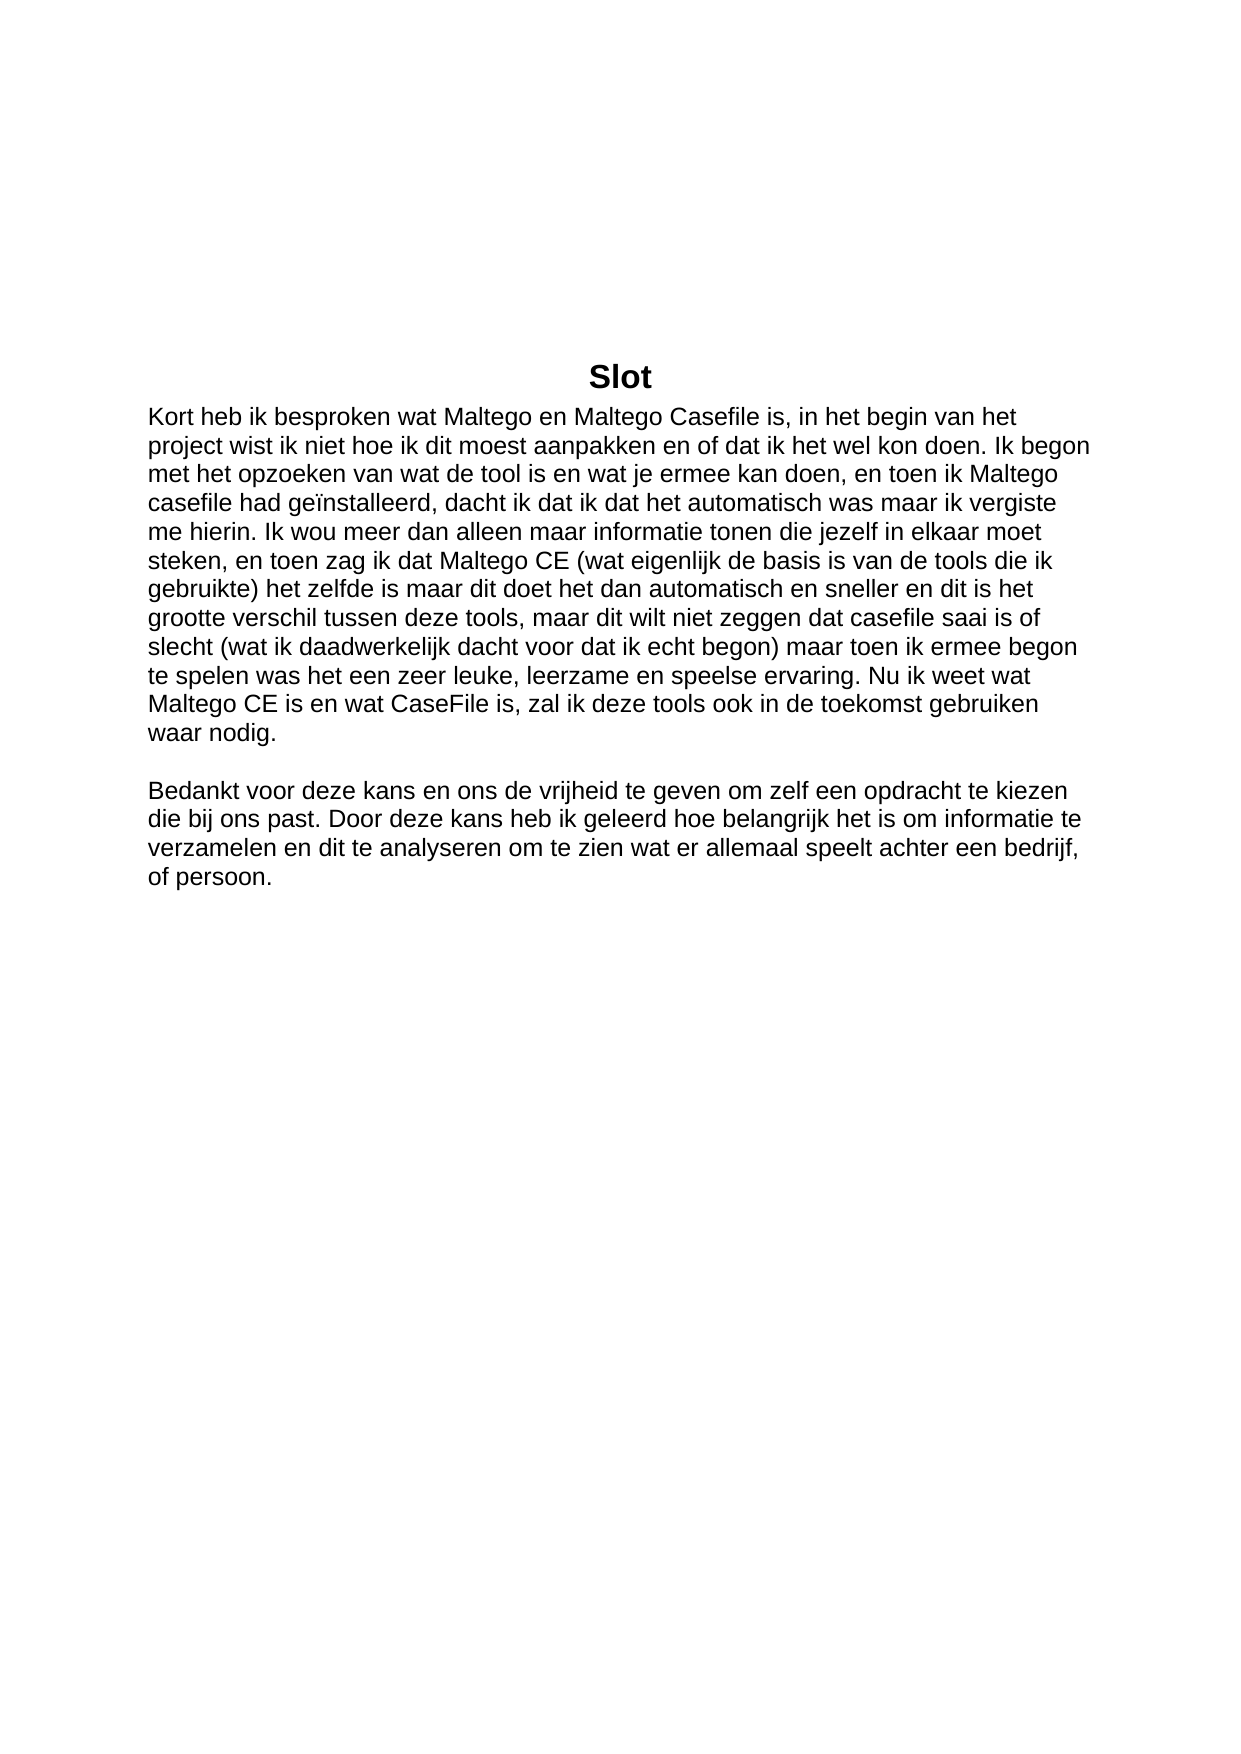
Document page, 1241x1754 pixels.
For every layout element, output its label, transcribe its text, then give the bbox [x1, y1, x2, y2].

subtitle Slot [148, 357, 1093, 396]
text Kort heb ik besproken wat Maltego en Maltego Casefile is, in het begin van het project wist ik niet hoe ik dit moest aanpakken en of dat ik het wel kon doen. Ik begon met het opzoeken van wat de tool is en wat je ermee kan doen, en toen ik Maltego casefile had geïnstalleerd, dacht ik dat ik dat het automatisch was maar ik vergiste me hierin. Ik wou meer dan alleen maar informatie tonen die jezelf in elkaar moet steken, en toen zag ik dat Maltego CE (wat eigenlijk de basis is van de tools die ik gebruikte) het zelfde is maar dit doet het dan automatisch en sneller en dit is het grootte verschil tussen deze tools, maar dit wilt niet zeggen dat casefile saai is of slecht (wat ik daadwerkelijk dacht voor dat ik echt begon) maar toen ik ermee begon te spelen was het een zeer leuke, leerzame en speelse ervaring. Nu ik weet wat Maltego CE is en wat CaseFile is, zal ik deze tools ook in de toekomst gebruiken waar nodig. [148, 402, 1093, 747]
text Bedankt voor deze kans en ons de vrijheid te geven om zelf een opdracht te kiezen die bij ons past. Door deze kans heb ik geleerd hoe belangrijk het is om informatie te verzamelen en dit te analyseren om te zien wat er allemaal speelt achter een bedrijf, of persoon. [148, 776, 1093, 891]
